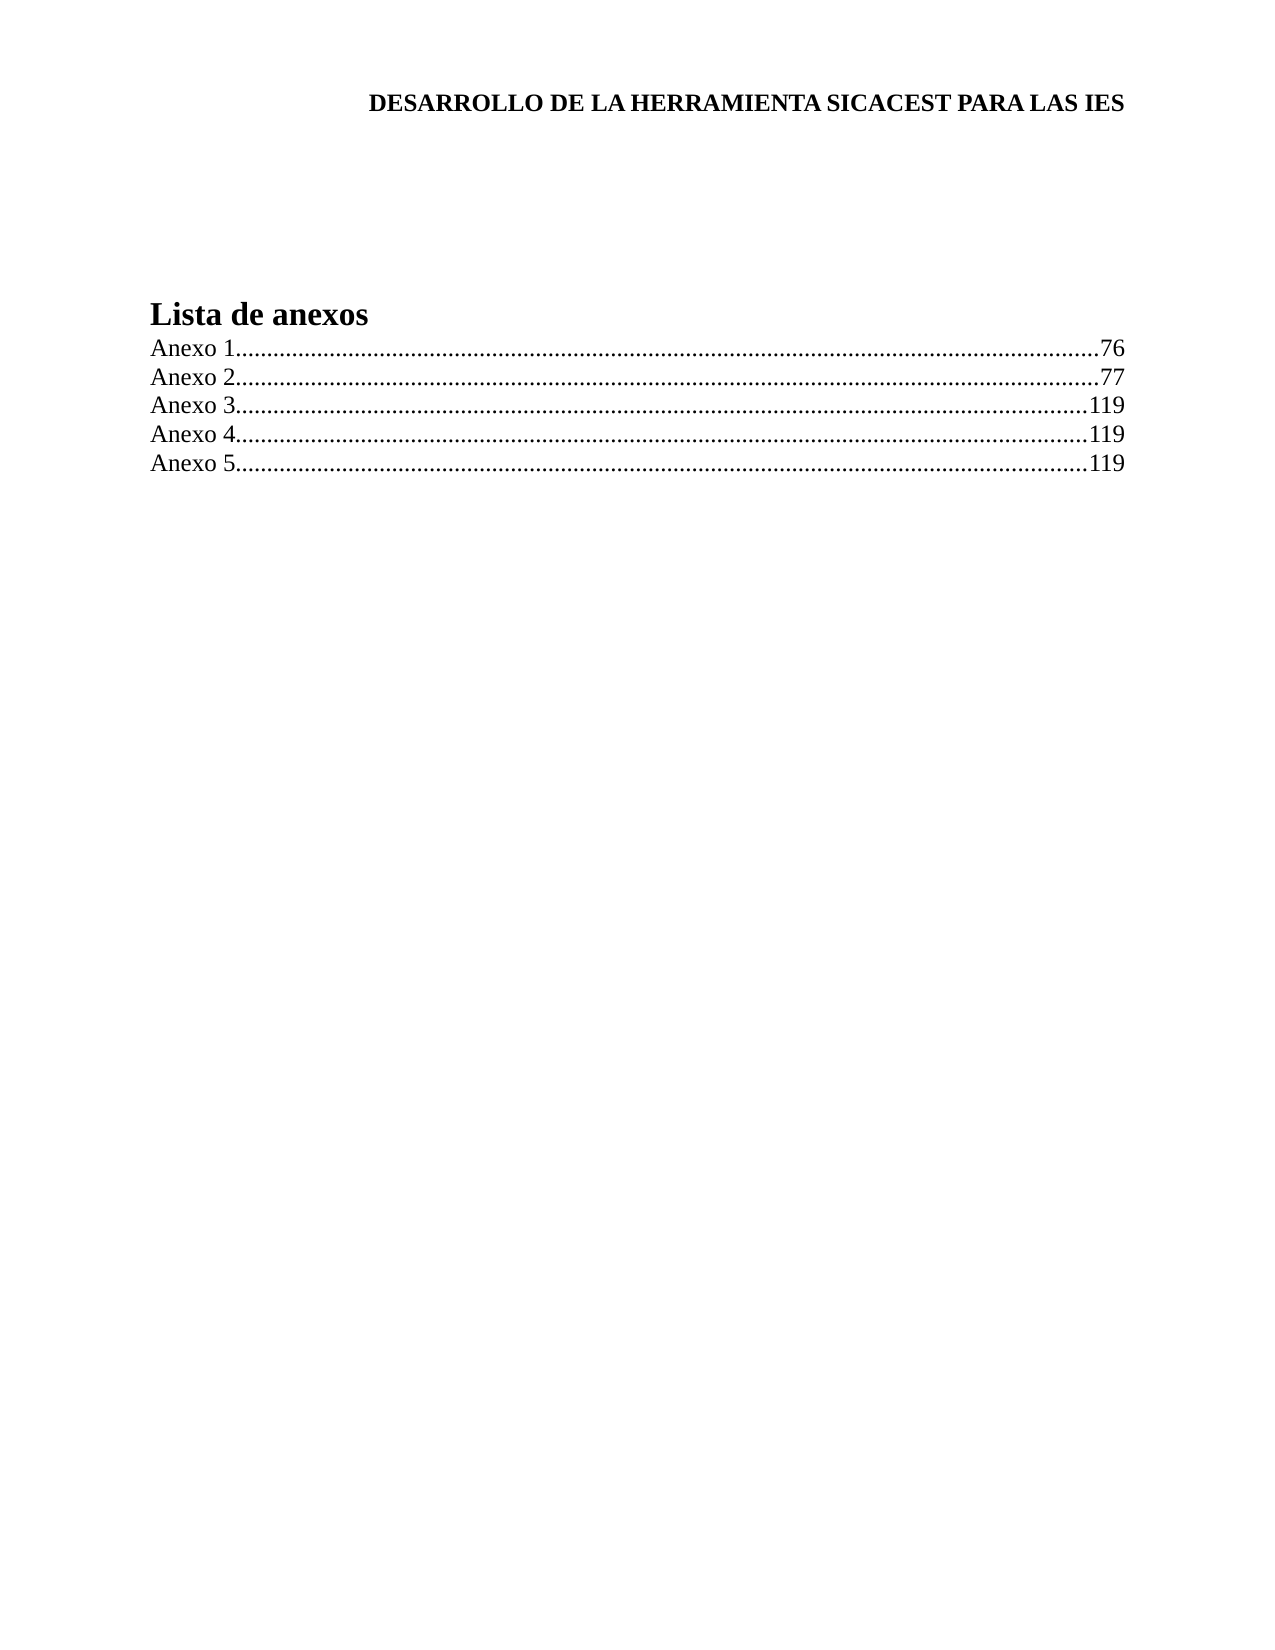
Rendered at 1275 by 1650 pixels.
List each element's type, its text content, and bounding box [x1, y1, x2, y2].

text Anexo 3 119 [150, 390, 1125, 419]
text Anexo 1 76 [150, 333, 1125, 362]
text Anexo 2 77 [150, 362, 1125, 390]
text Anexo 5 119 [150, 448, 1125, 477]
text Anexo 4 119 [150, 419, 1125, 448]
subtitle Lista de anexos [150, 294, 1125, 333]
